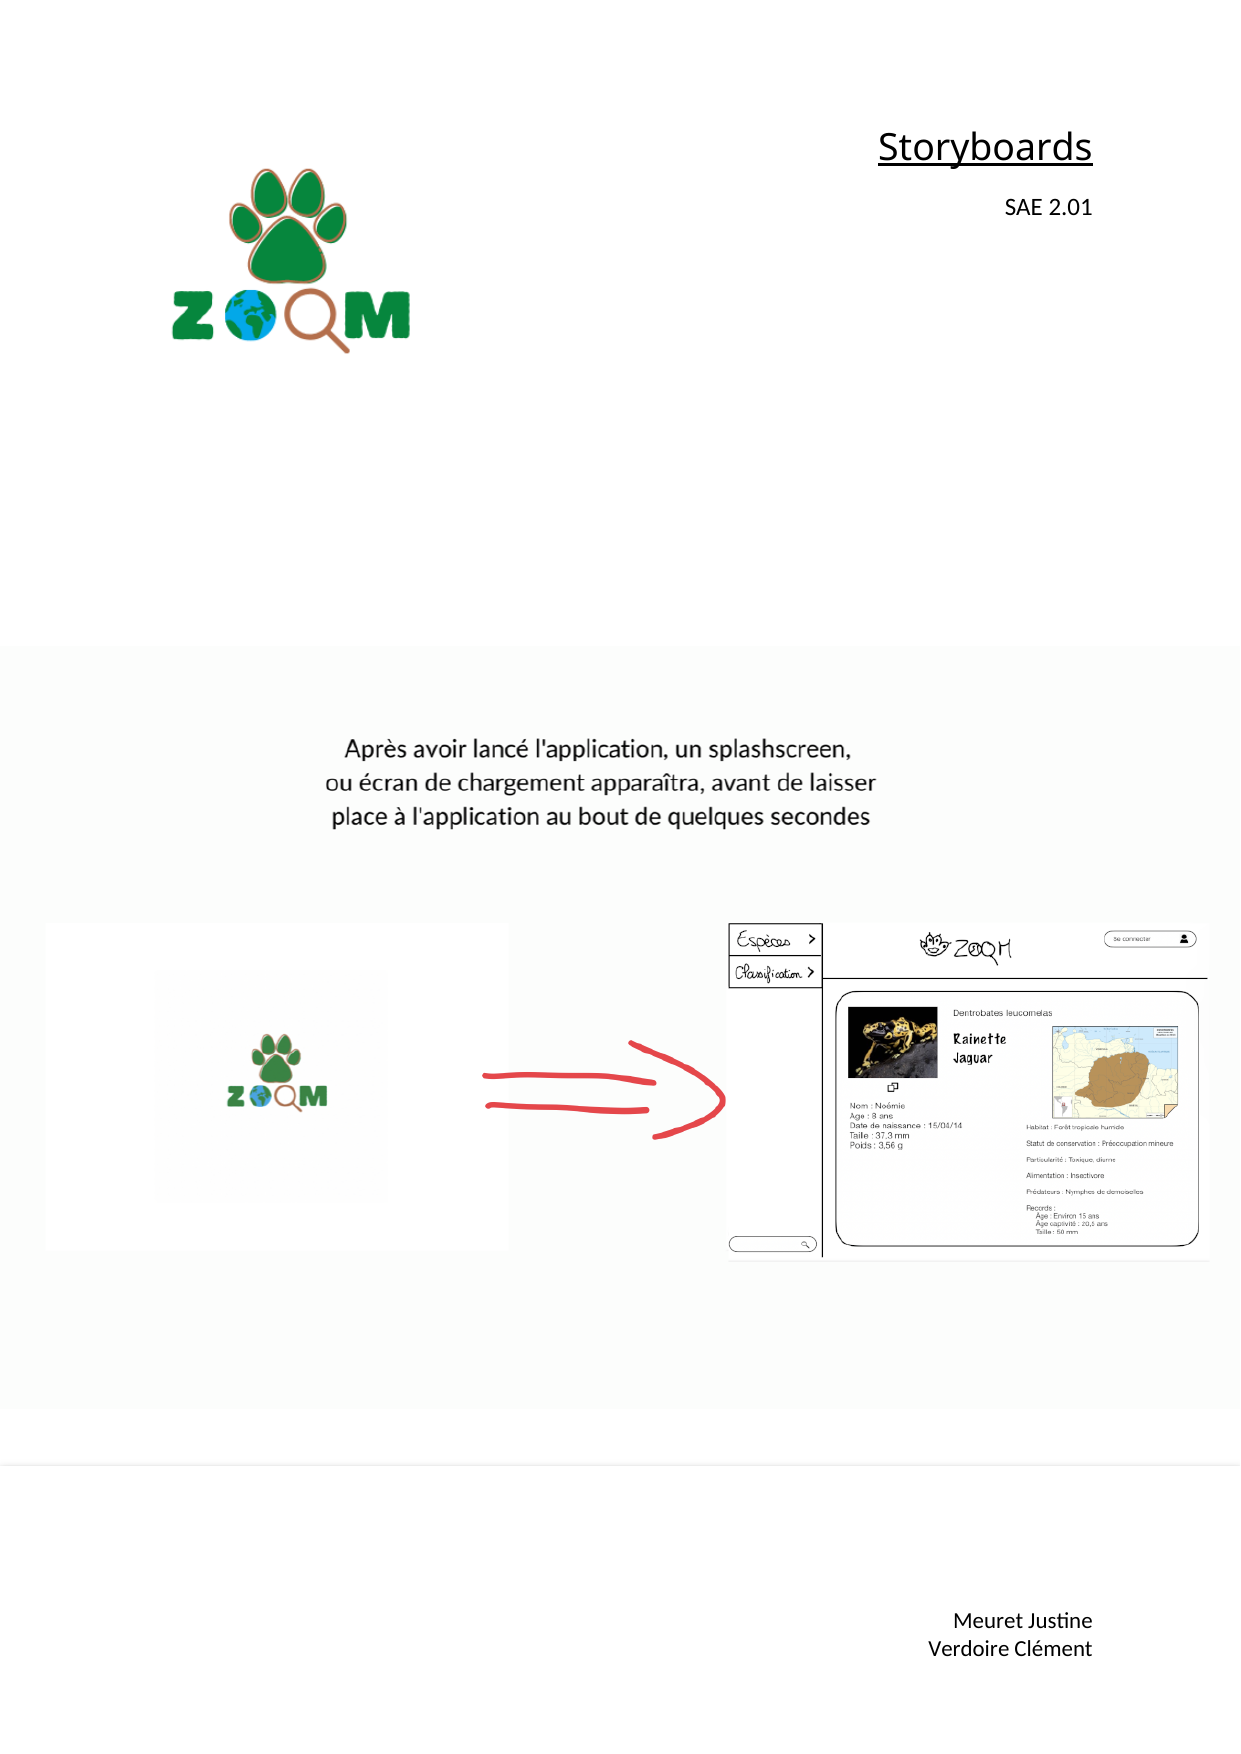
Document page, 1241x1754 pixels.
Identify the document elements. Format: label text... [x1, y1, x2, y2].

picture [92, 76, 485, 432]
text Storyboards [485, 120, 1093, 171]
text SAE 2.01 [485, 192, 1093, 222]
picture [0, 589, 1241, 1466]
